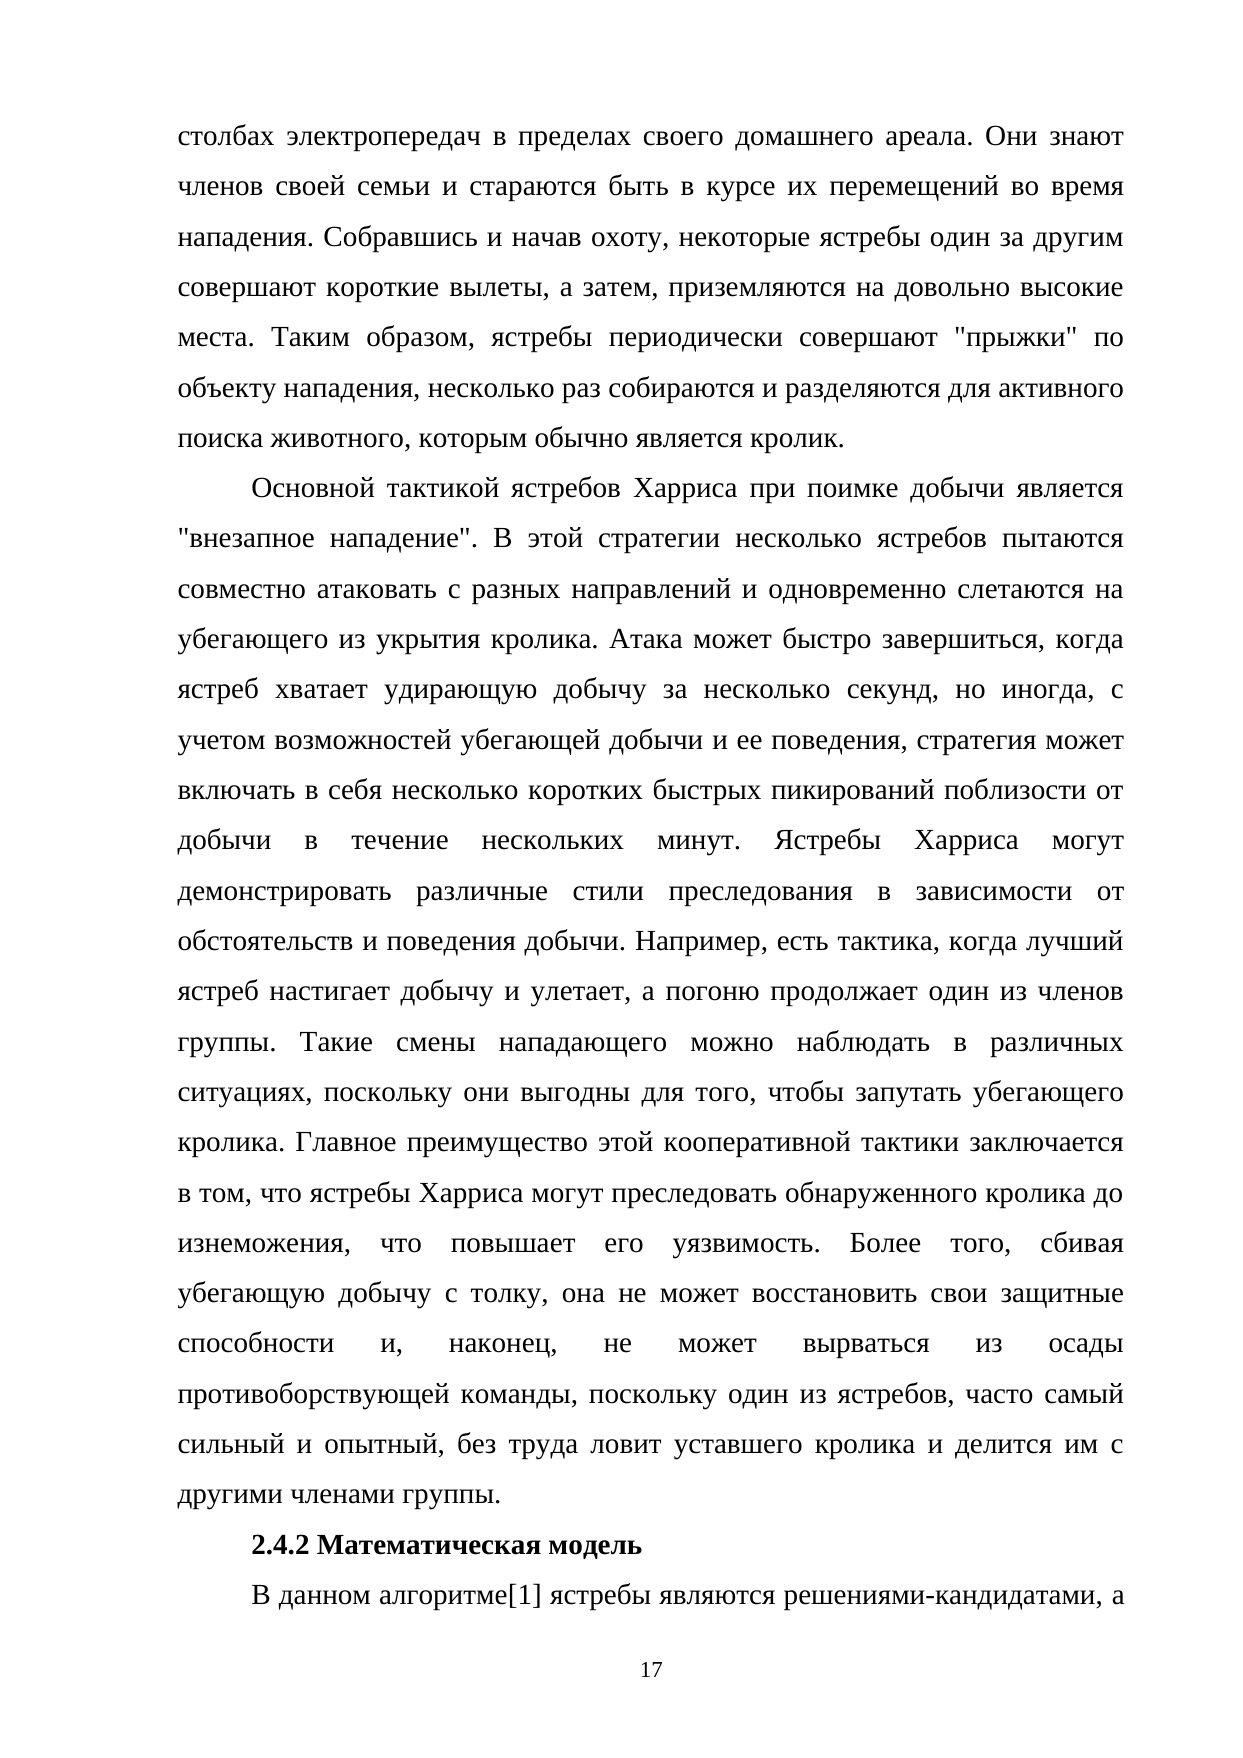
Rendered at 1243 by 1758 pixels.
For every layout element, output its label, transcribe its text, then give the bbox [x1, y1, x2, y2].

text столбах электропередач в пределах своего домашнего ареала. Они знают членов своей семьи и стараются быть в курсе их перемещений во время нападения. Собравшись и начав охоту, некоторые ястребы один за другим совершают короткие вылеты, а затем, приземляются на довольно высокие места. Таким образом, ястребы периодически совершают "прыжки" по объекту нападения, несколько раз собираются и разделяются для активного поиска животного, которым обычно является кролик. [177, 118, 1124, 453]
text 2.4.2 Математическая модель [177, 1527, 1124, 1560]
text Основной тактикой ястребов Харриса при поимке добычи является "внезапное нападение". В этой стратегии несколько ястребов пытаются совместно атаковать с разных направлений и одновременно слетаются на убегающего из укрытия кролика. Атака может быстро завершиться, когда ястреб хватает удирающую добычу за несколько секунд, но иногда, с учетом возможностей убегающей добычи и ее поведения, стратегия может включать в себя несколько коротких быстрых пикирований поблизости от добычи в течение нескольких минут. Ястребы Харриса могут демонстрировать различные стили преследования в зависимости от обстоятельств и поведения добычи. Например, есть тактика, когда лучший ястреб настигает добычу и улетает, а погоню продолжает один из членов группы. Такие смены нападающего можно наблюдать в различных ситуациях, поскольку они выгодны для того, чтобы запутать убегающего кролика. Главное преимущество этой кооперативной тактики заключается в том, что ястребы Харриса могут преследовать обнаруженного кролика до изнеможения, что повышает его уязвимость. Более того, сбивая убегающую добычу с толку, она не может восстановить свои защитные способности и, наконец, не может вырваться из осады противоборствующей команды, поскольку один из ястребов, часто самый сильный и опытный, без труда ловит уставшего кролика и делится им с другими членами группы. [177, 470, 1124, 1510]
text В данном алгоритме[1] ястребы являются решениями-кандидатами, а [177, 1577, 1124, 1611]
